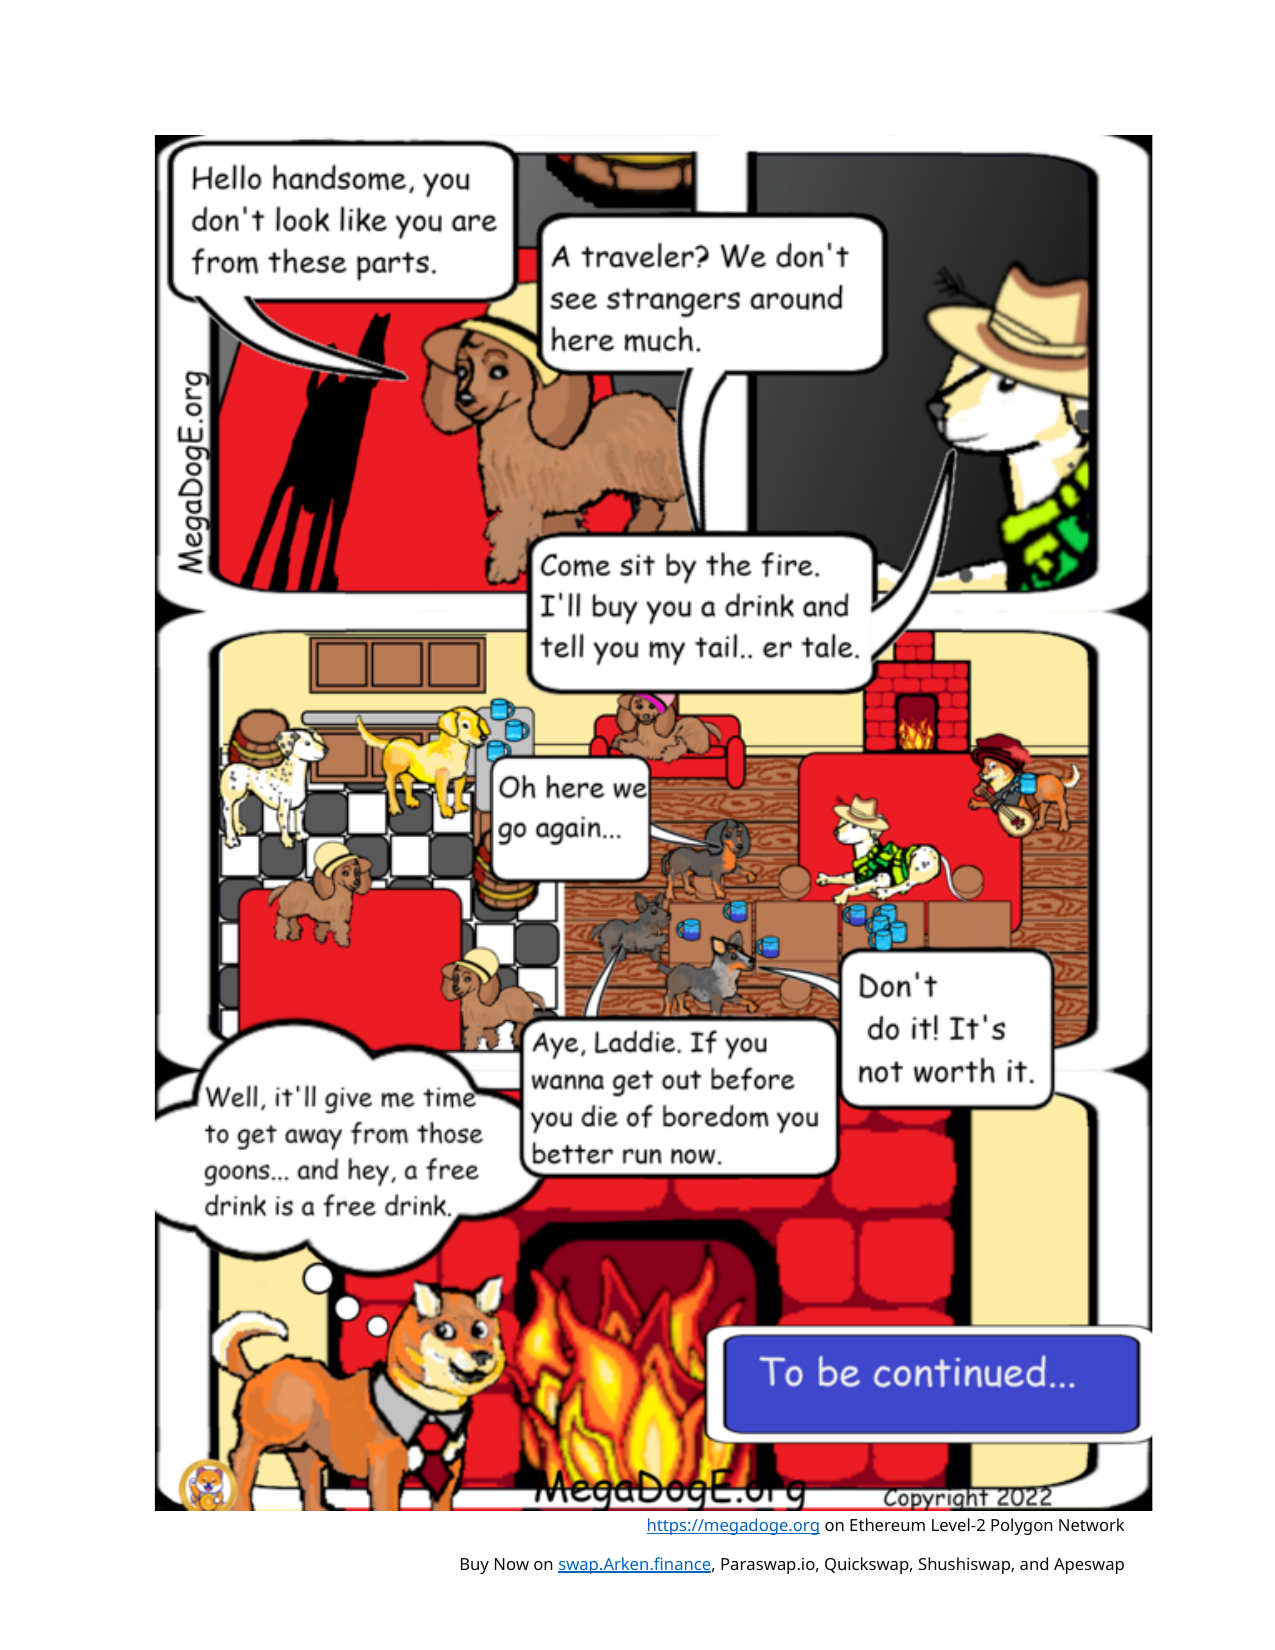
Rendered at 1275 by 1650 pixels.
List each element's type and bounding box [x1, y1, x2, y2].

picture [154, 135, 1153, 1511]
